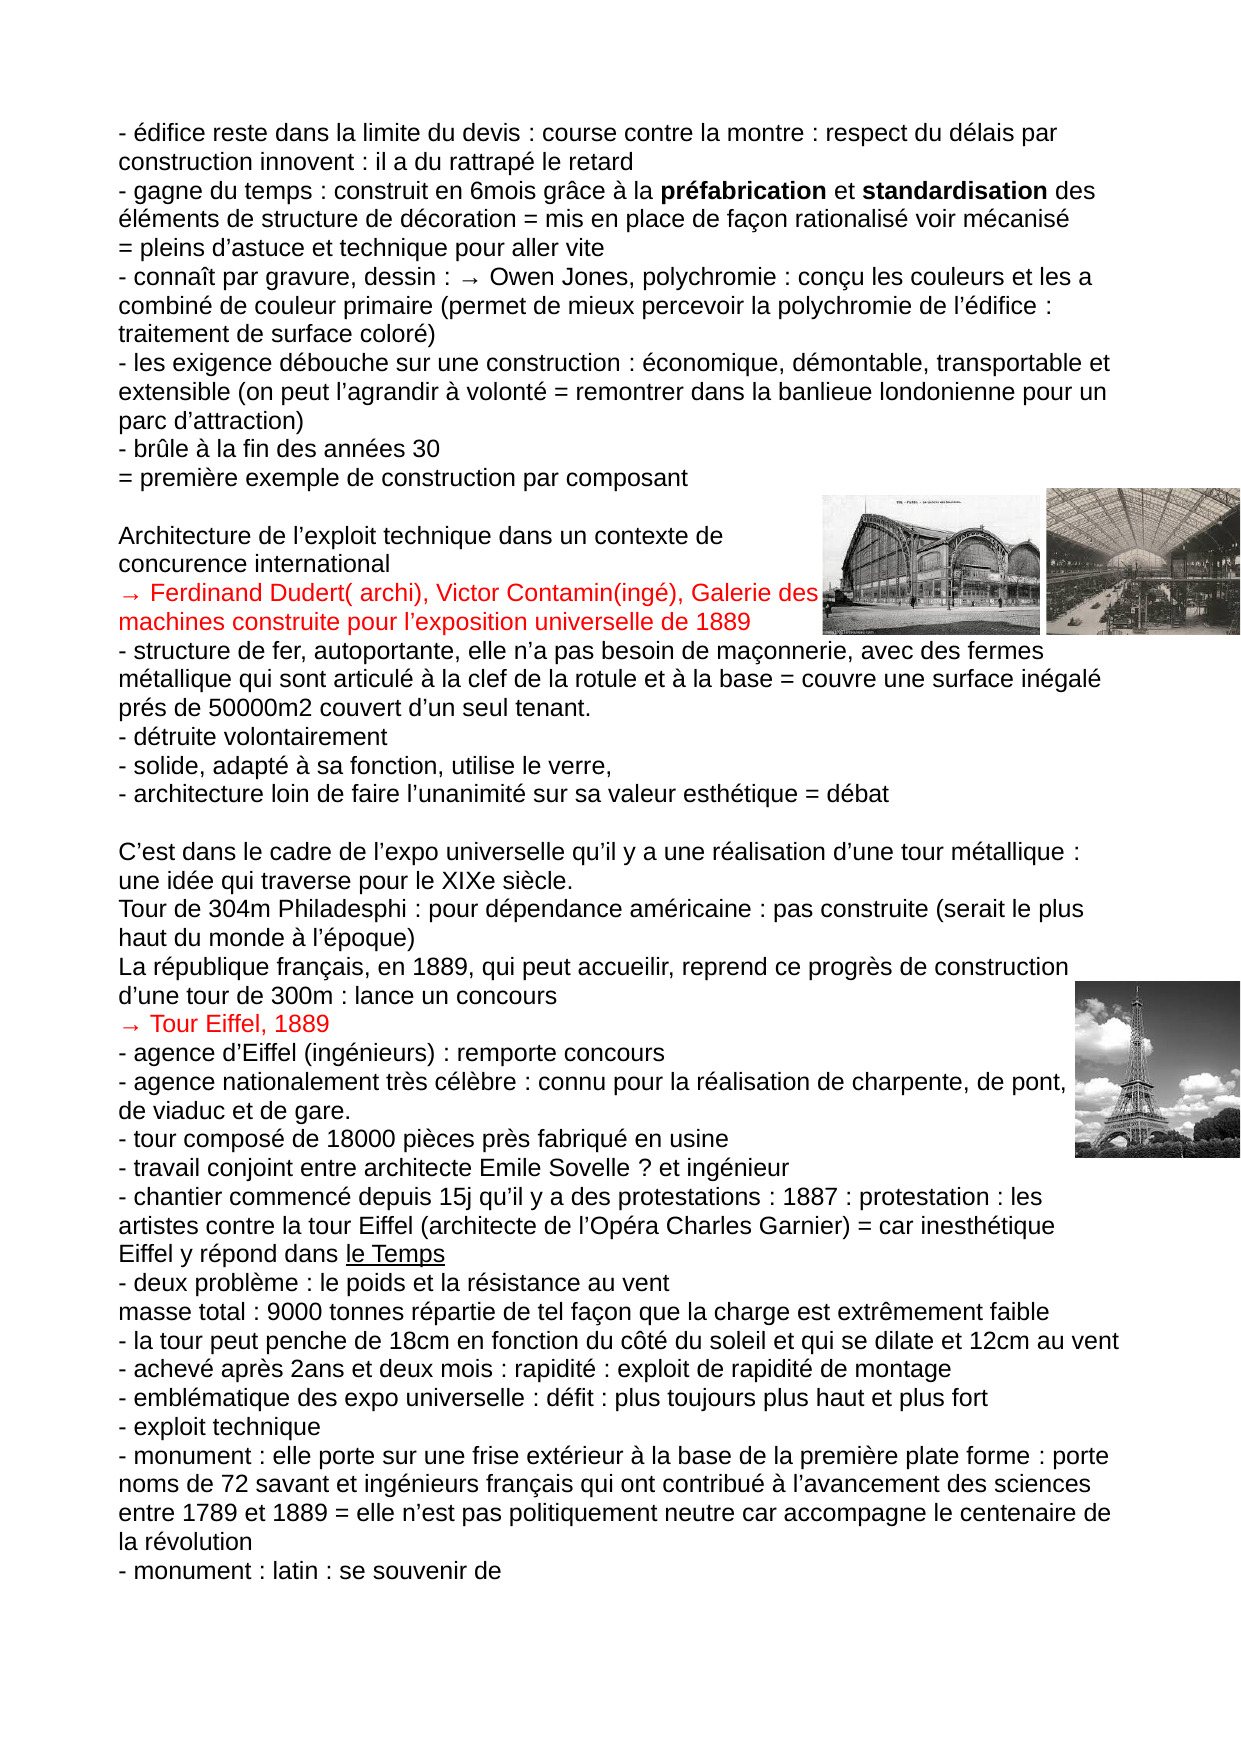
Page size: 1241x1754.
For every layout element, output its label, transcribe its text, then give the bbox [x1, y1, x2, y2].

text C’est dans le cadre de l’expo universelle qu’il y a une réalisation d’une tour métallique : une idée qui traverse pour le XIXe siècle. [118, 837, 1122, 894]
text - structure de fer, autoportante, elle n’a pas besoin de maçonnerie, avec des fermes métallique qui sont articulé à la clef de la rotule et à la base = couvre une surface inégalé prés de 50000m2 couvert d’un seul tenant. [118, 636, 1122, 722]
text - achevé après 2ans et deux mois : rapidité : exploit de rapidité de montage [118, 1354, 1122, 1383]
text - chantier commencé depuis 15j qu’il y a des protestations : 1887 : protestation : les artistes contre la tour Eiffel (architecte de l’Opéra Charles Garnier) = car inesthétique [118, 1182, 1122, 1239]
text - agence d’Eiffel (ingénieurs) : remporte concours [118, 1038, 1075, 1067]
text - monument : elle porte sur une frise extérieur à la base de la première plate forme : porte noms de 72 savant et ingénieurs français qui ont contribué à l’avancement des sciences entre 1789 et 1889 = elle n’est pas politiquement neutre car accompagne le centenaire de la révolution [118, 1441, 1122, 1556]
text = pleins d’astuce et technique pour aller vite [118, 233, 1122, 262]
text - édifice reste dans la limite du devis : course contre la montre : respect du délais par construction innovent : il a du rattrapé le retard [118, 118, 1122, 176]
picture [1075, 981, 1241, 1158]
picture [1046, 488, 1241, 635]
text - connaît par gravure, dessin : → Owen Jones, polychromie : conçu les couleurs et les a combiné de couleur primaire (permet de mieux percevoir la polychromie de l’édifice : traitement de surface coloré) [118, 262, 1122, 348]
text - la tour peut penche de 18cm en fonction du côté du soleil et qui se dilate et 12cm au vent [118, 1326, 1122, 1354]
picture [822, 495, 1040, 635]
text - tour composé de 18000 pièces près fabriqué en usine [118, 1124, 1075, 1153]
text - les exigence débouche sur une construction : économique, démontable, transportable et extensible (on peut l’agrandir à volonté = remontrer dans la banlieue londonienne pour un parc d’attraction) [118, 348, 1122, 434]
text - brûle à la fin des années 30 [118, 434, 1122, 463]
text - architecture loin de faire l’unanimité sur sa valeur esthétique = débat [118, 779, 1122, 808]
text - monument : latin : se souvenir de [118, 1556, 1122, 1584]
text Architecture de l’exploit technique dans un contexte de concurence international [118, 521, 822, 578]
text - détruite volontairement [118, 722, 1122, 751]
text La république français, en 1889, qui peut accueilir, reprend ce progrès de construction d’une tour de 300m : lance un concours [118, 952, 1122, 1009]
text - solide, adapté à sa fonction, utilise le verre, [118, 751, 1122, 779]
text Eiffel y répond dans le Temps [118, 1239, 1122, 1268]
text - deux problème : le poids et la résistance au vent [118, 1268, 1122, 1297]
text - travail conjoint entre architecte Emile Sovelle ? et ingénieur [118, 1153, 1122, 1182]
text masse total : 9000 tonnes répartie de tel façon que la charge est extrêmement faible [118, 1297, 1122, 1326]
text → Tour Eiffel, 1889 [118, 1009, 1075, 1038]
text - exploit technique [118, 1412, 1122, 1441]
text Tour de 304m Philadesphi : pour dépendance américaine : pas construite (serait le plus haut du monde à l’époque) [118, 894, 1122, 952]
text → Ferdinand Dudert( archi), Victor Contamin(ingé), Galerie des machines construite pour l’exposition universelle de 1889 [118, 578, 1122, 636]
text = première exemple de construction par composant [118, 463, 1122, 492]
text - gagne du temps : construit en 6mois grâce à la préfabrication et standardisation des éléments de structure de décoration = mis en place de façon rationalisé voir mécanisé [118, 176, 1122, 233]
text - emblématique des expo universelle : défit : plus toujours plus haut et plus fort [118, 1383, 1122, 1412]
text - agence nationalement très célèbre : connu pour la réalisation de charpente, de pont, de viaduc et de gare. [118, 1067, 1075, 1124]
